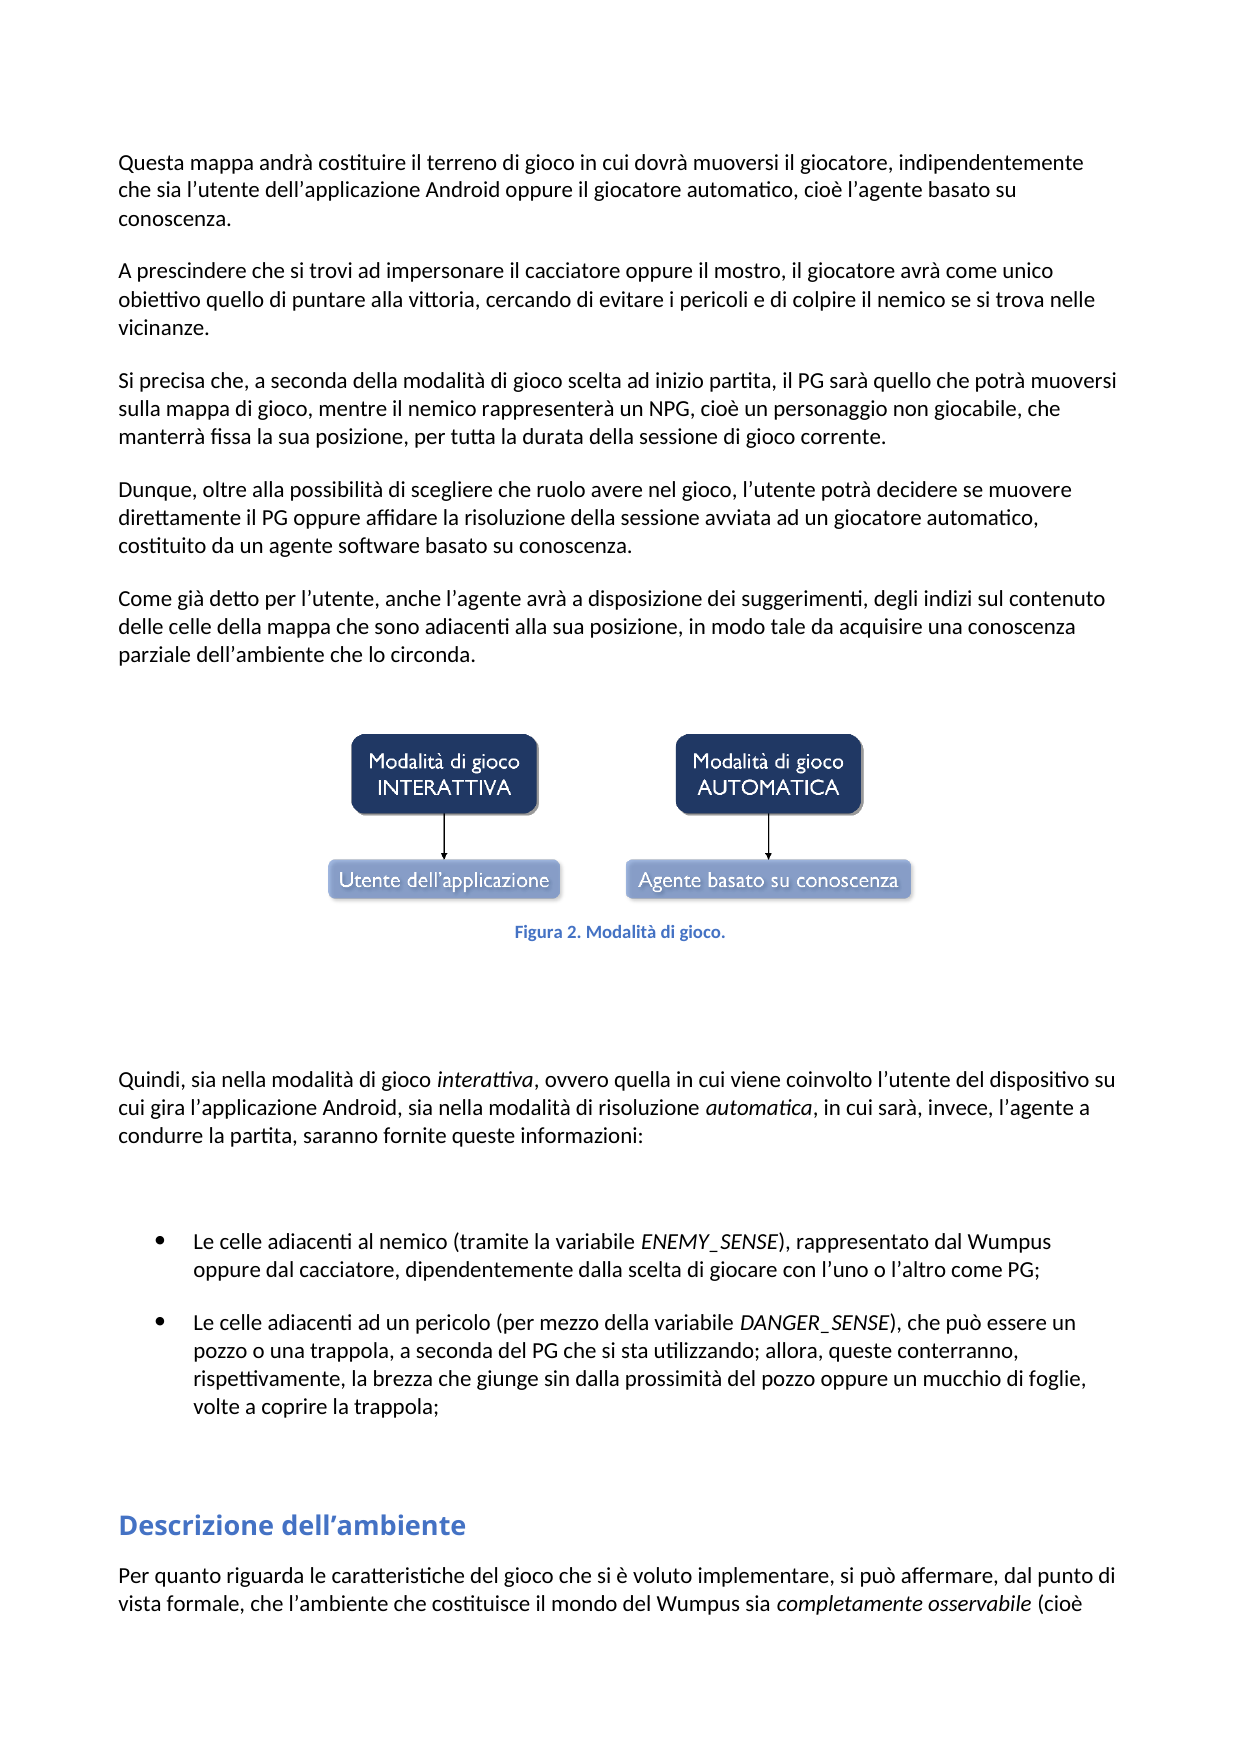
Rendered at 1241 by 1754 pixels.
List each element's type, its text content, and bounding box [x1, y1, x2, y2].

text Questa mappa andrà costituire il terreno di gioco in cui dovrà muoversi il giocatore, indipendentemente che sia l’utente dell’applicazione Android oppure il giocatore automatico, cioè l’agente basato su conoscenza. [118, 148, 1122, 232]
text Figura 2. Modalità di gioco. [323, 921, 917, 943]
text Per quanto riguarda le caratteristiche del gioco che si è voluto implementare, si può affermare, dal punto di vista formale, che l’ambiente che costituisce il mondo del Wumpus sia completamente osservabile (cioè [118, 1561, 1122, 1617]
text Dunque, oltre alla possibilità di scegliere che ruolo avere nel gioco, l’utente potrà decidere se muovere direttamente il PG oppure affidare la risoluzione della sessione avviata ad un giocatore automatico, costituito da un agente software basato su conoscenza. [118, 475, 1122, 559]
text Come già detto per l’utente, anche l’agente avrà a disposizione dei suggerimenti, degli indizi sul contenuto delle celle della mappa che sono adiacenti alla sua posizione, in modo tale da acquisire una conoscenza parziale dell’ambiente che lo circonda. [118, 584, 1122, 668]
text A prescindere che si trovi ad impersonare il cacciatore oppure il mostro, il giocatore avrà come unico obiettivo quello di puntare alla vittoria, cercando di evitare i pericoli e di colpire il nemico se si trova nelle vicinanze. [118, 257, 1122, 341]
subtitle Descrizione dell’ambiente [118, 1506, 1122, 1543]
text Quindi, sia nella modalità di gioco interattiva, ovvero quella in cui viene coinvolto l’utente del dispositivo su cui gira l’applicazione Android, sia nella modalità di risoluzione automatica, in cui sarà, invece, l’agente a condurre la partita, saranno fornite queste informazioni: [118, 1065, 1122, 1149]
list Le celle adiacenti ad un pericolo (per mezzo della variabile DANGER_SENSE), che può essere un pozzo o una trappola, a seconda del PG che si sta utilizzando; allora, queste conterranno, rispettivamente, la brezza che giunge sin dalla prossimità del pozzo oppure un mucchio di foglie, volte a coprire la trappola; [156, 1308, 1122, 1420]
text Si precisa che, a seconda della modalità di gioco scelta ad inizio partita, il PG sarà quello che potrà muoversi sulla mappa di gioco, mentre il nemico rappresenterà un NPG, cioè un personaggio non giocabile, che manterrà fissa la sua posizione, per tutta la durata della sessione di gioco corrente. [118, 366, 1122, 450]
list Le celle adiacenti al nemico (tramite la variabile ENEMY_SENSE), rappresentato dal Wumpus oppure dal cacciatore, dipendentemente dalla scelta di giocare con l’uno o l’altro come PG; [156, 1227, 1122, 1283]
